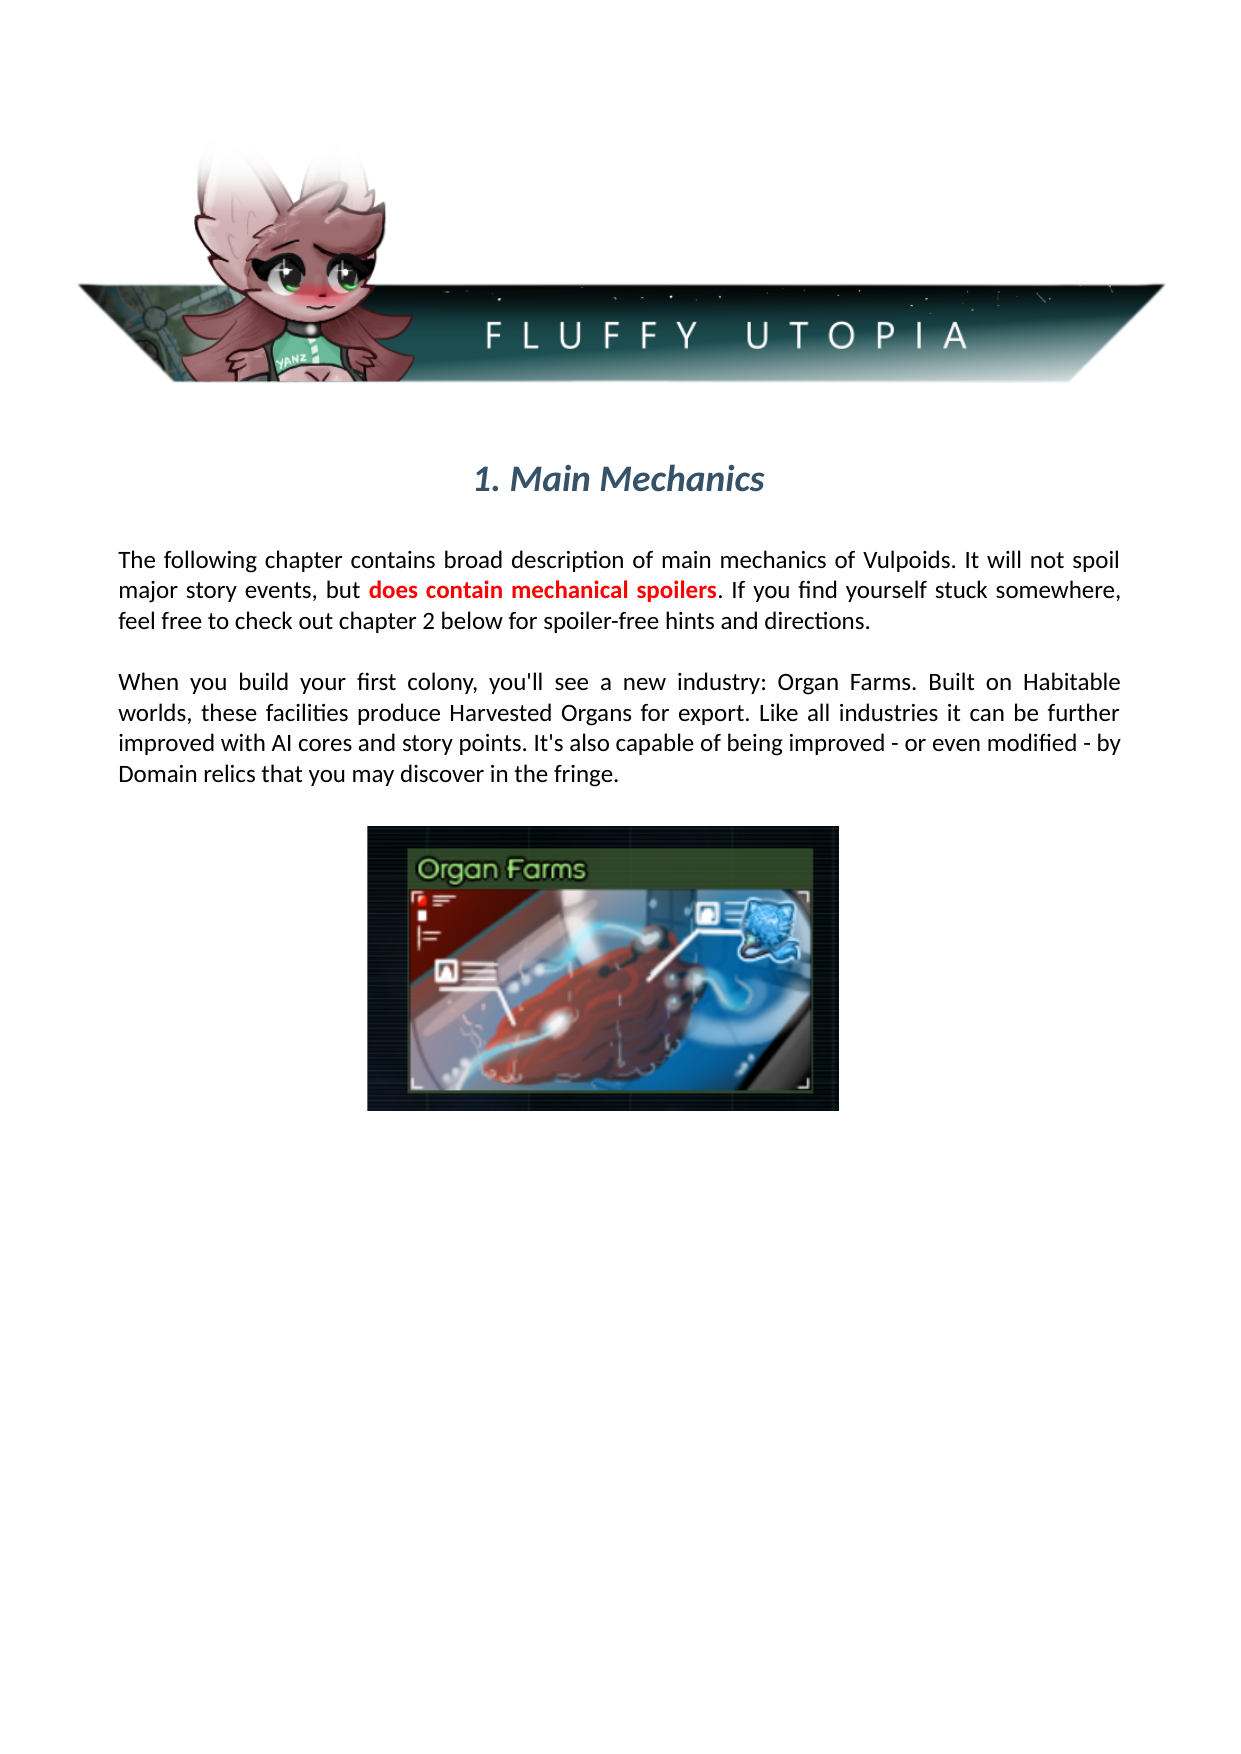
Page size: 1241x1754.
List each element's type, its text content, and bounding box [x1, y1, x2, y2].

text The following chapter contains broad description of main mechanics of Vulpoids. It will not spoil major story events, but does contain mechanical spoilers. If you find yourself stuck somewhere, feel free to check out chapter 2 below for spoiler-free hints and directions. [118, 544, 1122, 636]
picture [58, 118, 1183, 456]
text When you build your first colony, you'll see a new industry: Organ Farms. Built on Habitable worlds, these facilities produce Harvested Organs for export. Like all industries it can be further improved with AI cores and story points. It's also capable of being improved - or even modified - by Domain relics that you may discover in the fringe. [118, 666, 1122, 788]
picture [367, 826, 839, 1111]
subtitle 1. Main Mechanics [118, 456, 1122, 501]
